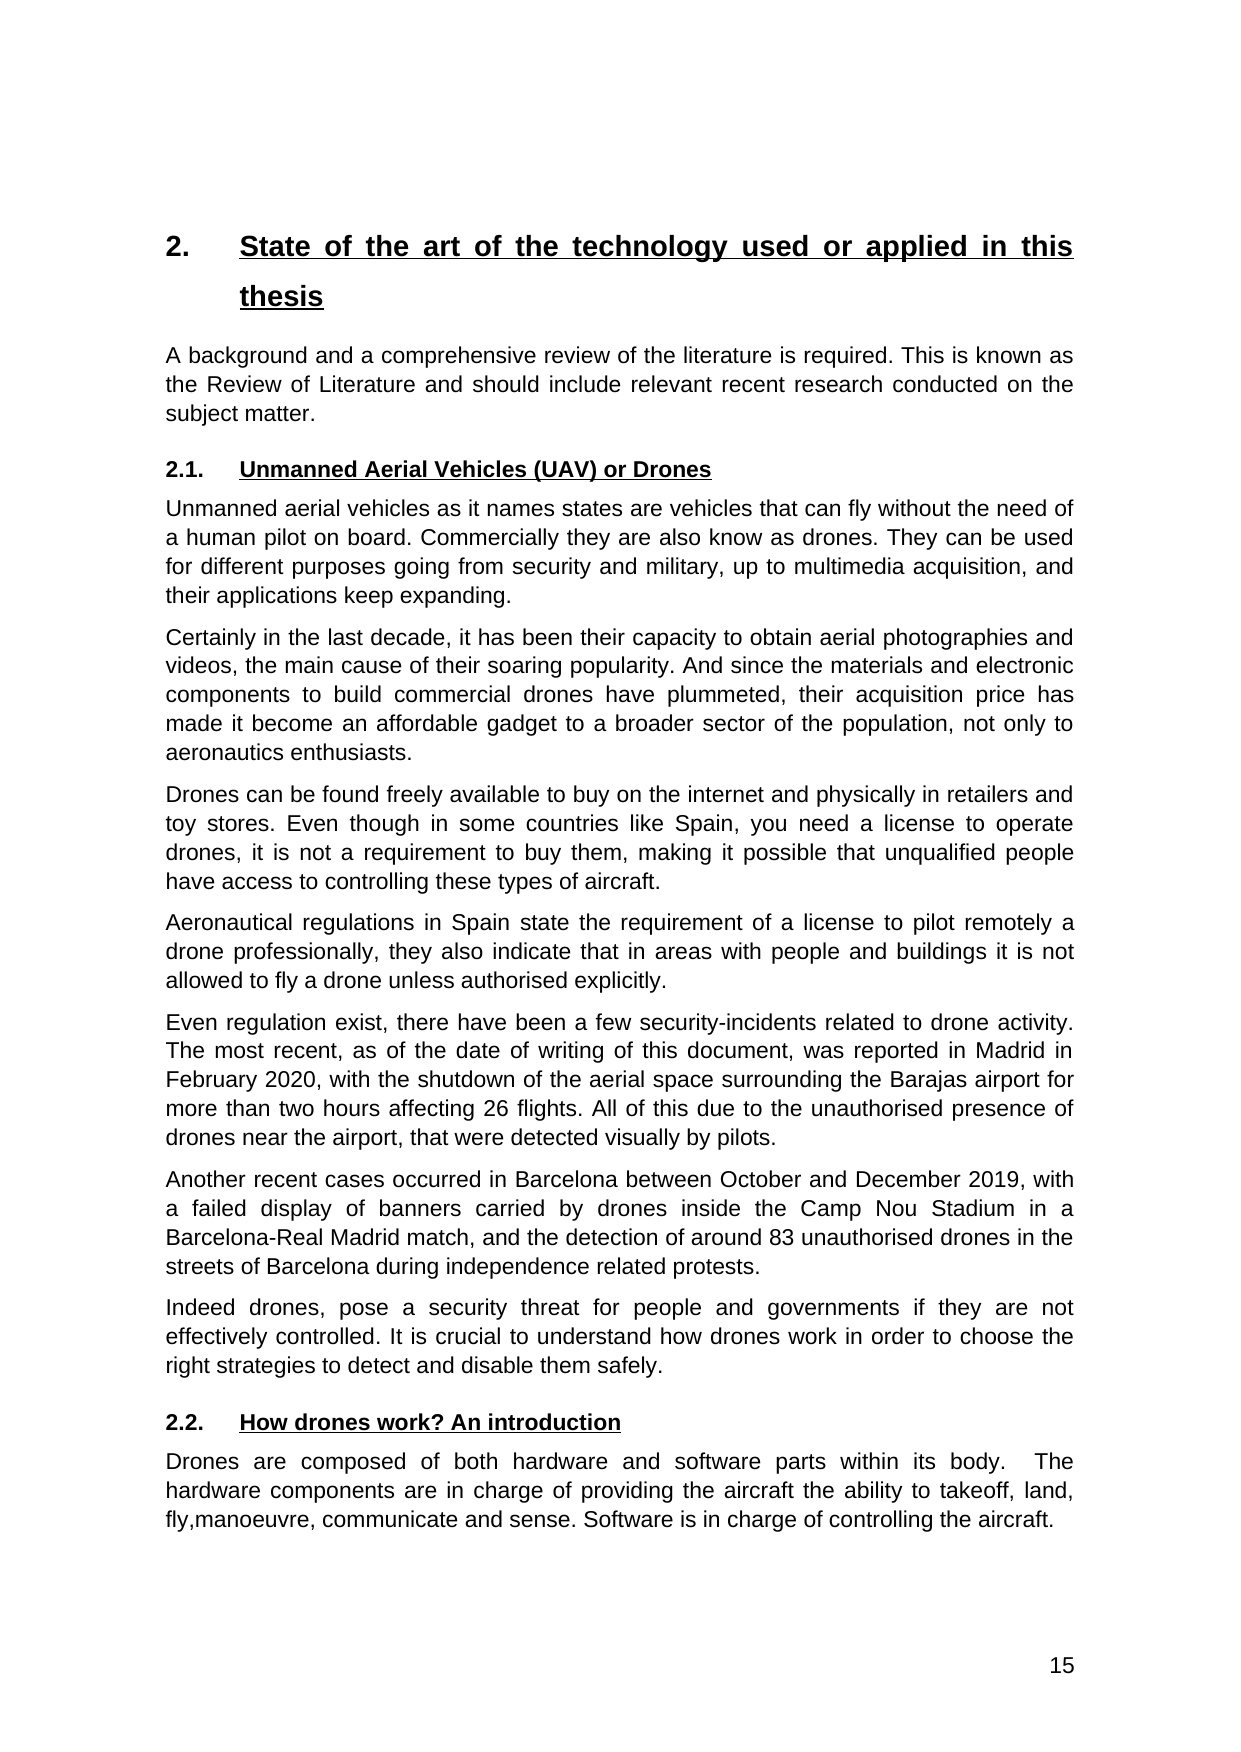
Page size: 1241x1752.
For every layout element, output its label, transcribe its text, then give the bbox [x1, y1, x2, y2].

subtitle State of the art of the technology used or applied in this thesis [165, 228, 1075, 312]
text Drones are composed of both hardware and software parts within its body. The hardware components are in charge of providing the aircraft the ability to takeoff, land, fly,manoeuvre, communicate and sense. Software is in charge of controlling the aircraft. [165, 1448, 1075, 1532]
text Certainly in the last decade, it has been their capacity to obtain aerial photographies and videos, the main cause of their soaring popularity. And since the materials and electronic components to build commercial drones have plummeted, their acquisition price has made it become an affordable gadget to a broader sector of the population, not only to aeronautics enthusiasts. [165, 623, 1075, 766]
text Aeronautical regulations in Spain state the requirement of a license to pilot remotely a drone professionally, they also indicate that in areas with people and buildings it is not allowed to fly a drone unless authorised explicitly. [165, 909, 1075, 993]
subtitle How drones work? An introduction [165, 1406, 1075, 1435]
subtitle Unmanned Aerial Vehicles (UAV) or Drones [165, 453, 1075, 483]
text Unmanned aerial vehicles as it names states are vehicles that can fly without the need of a human pilot on board. Commercially they are also know as drones. They can be used for different purposes going from security and military, up to multimedia acquisition, and their applications keep expanding. [165, 495, 1075, 608]
text Indeed drones, pose a security threat for people and governments if they are not effectively controlled. It is crucial to understand how drones work in order to choose the right strategies to detect and disable them safely. [165, 1294, 1075, 1378]
text Drones can be found freely available to buy on the internet and physically in retailers and toy stores. Even though in some countries like Spain, you need a license to operate drones, it is not a requirement to buy them, making it possible that unqualified people have access to controlling these types of aircraft. [165, 781, 1075, 894]
text Another recent cases occurred in Barcelona between October and December 2019, with a failed display of banners carried by drones inside the Camp Nou Stadium in a Barcelona-Real Madrid match, and the detection of around 83 unauthorised drones in the streets of Barcelona during independence related protests. [165, 1166, 1075, 1279]
text A background and a comprehensive review of the literature is required. This is known as the Review of Literature and should include relevant recent research conducted on the subject matter. [165, 342, 1075, 426]
text Even regulation exist, there have been a few security-incidents related to drone activity. The most recent, as of the date of writing of this document, was reported in Madrid in February 2020, with the shutdown of the aerial space surrounding the Barajas airport for more than two hours affecting 26 flights. All of this due to the unauthorised presence of drones near the airport, that were detected visually by pilots. [165, 1008, 1075, 1151]
